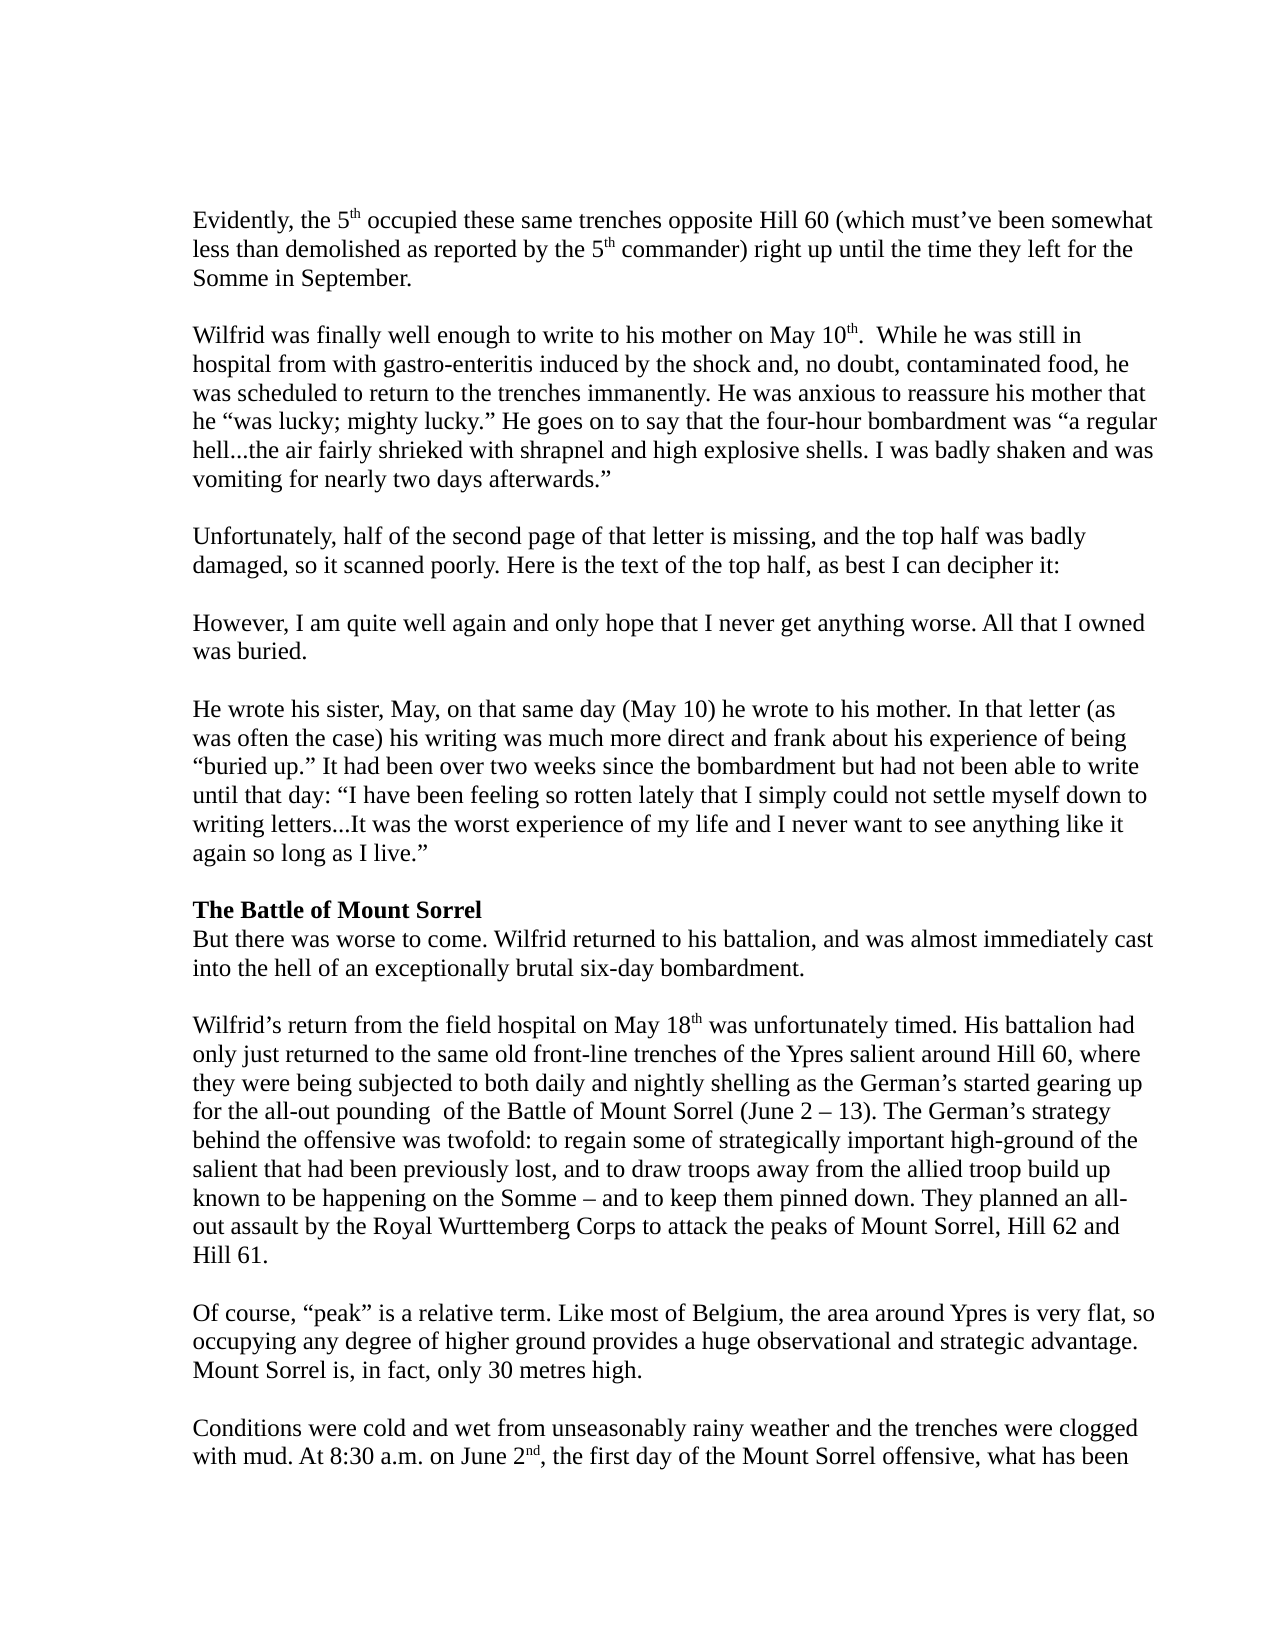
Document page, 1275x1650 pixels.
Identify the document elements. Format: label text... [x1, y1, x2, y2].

text Wilfrid’s return from the field hospital on May 18th was unfortunately timed. His battalion had only just returned to the same old front-line trenches of the Ypres salient around Hill 60, where they were being subjected to both daily and nightly shelling as the German’s started gearing up for the all-out pounding of the Battle of Mount Sorrel (June 2 – 13). The German’s strategy behind the offensive was twofold: to regain some of strategically important high-ground of the salient that had been previously lost, and to draw troops away from the allied troop build up known to be happening on the Somme – and to keep them pinned down. They planned an all-out assault by the Royal Wurttemberg Corps to attack the peaks of Mount Sorrel, Hill 62 and Hill 61. [192, 1010, 1158, 1269]
text Wilfrid was finally well enough to write to his mother on May 10th. While he was still in hospital from with gastro-enteritis induced by the shock and, no doubt, contaminated food, he was scheduled to return to the trenches immanently. He was anxious to reassure his mother that he “was lucky; mighty lucky.” He goes on to say that the four-hour bombardment was “a regular hell...the air fairly shrieked with shrapnel and high explosive shells. I was badly shaken and was vomiting for nearly two days afterwards.” [192, 320, 1158, 493]
text The Battle of Mount Sorrel [192, 895, 1158, 924]
text Unfortunately, half of the second page of that letter is missing, and the top half was badly damaged, so it scanned poorly. Here is the text of the top half, as best I can decipher it: [192, 521, 1158, 579]
text Conditions were cold and wet from unseasonably rainy weather and the trenches were clogged with mud. At 8:30 a.m. on June 2nd, the first day of the Mount Sorrel offensive, what has been [192, 1413, 1158, 1470]
text However, I am quite well again and only hope that I never get anything worse. All that I owned was buried. [192, 608, 1158, 665]
text Evidently, the 5th occupied these same trenches opposite Hill 60 (which must’ve been somewhat less than demolished as reported by the 5th commander) right up until the time they left for the Somme in September. [192, 205, 1158, 291]
text Of course, “peak” is a relative term. Like most of Belgium, the area around Ypres is very flat, so occupying any degree of higher ground provides a huge observational and strategic advantage. Mount Sorrel is, in fact, only 30 metres high. [192, 1298, 1158, 1384]
text He wrote his sister, May, on that same day (May 10) he wrote to his mother. In that letter (as was often the case) his writing was much more direct and frank about his experience of being “buried up.” It had been over two weeks since the bombardment but had not been able to write until that day: “I have been feeling so rotten lately that I simply could not settle myself down to writing letters...It was the worst experience of my life and I never want to see anything like it again so long as I live.” [192, 694, 1158, 866]
text But there was worse to come. Wilfrid returned to his battalion, and was almost immediately cast into the hell of an exceptionally brutal six-day bombardment. [192, 924, 1158, 981]
